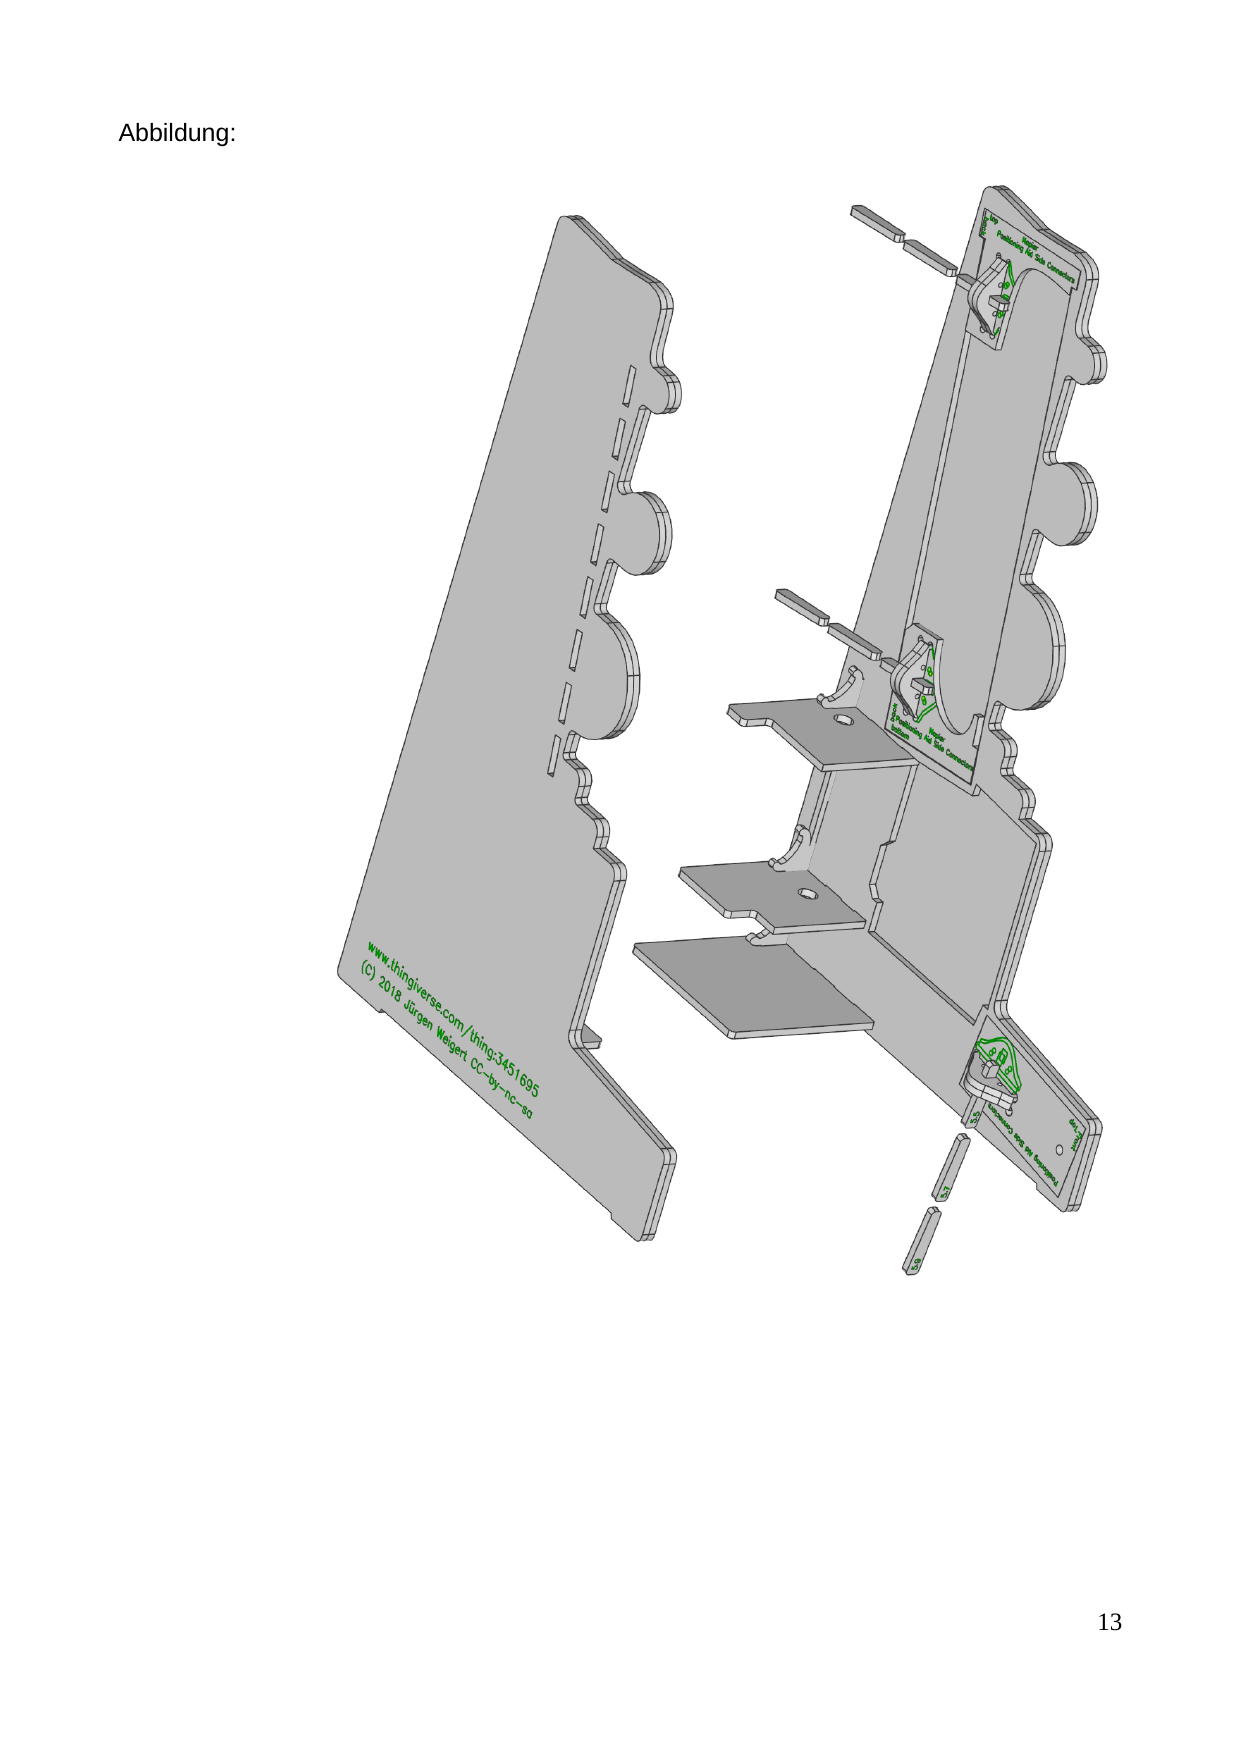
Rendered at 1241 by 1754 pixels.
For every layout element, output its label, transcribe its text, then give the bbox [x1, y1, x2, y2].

text Abbildung: [118, 118, 1122, 147]
picture [252, 172, 1129, 1282]
